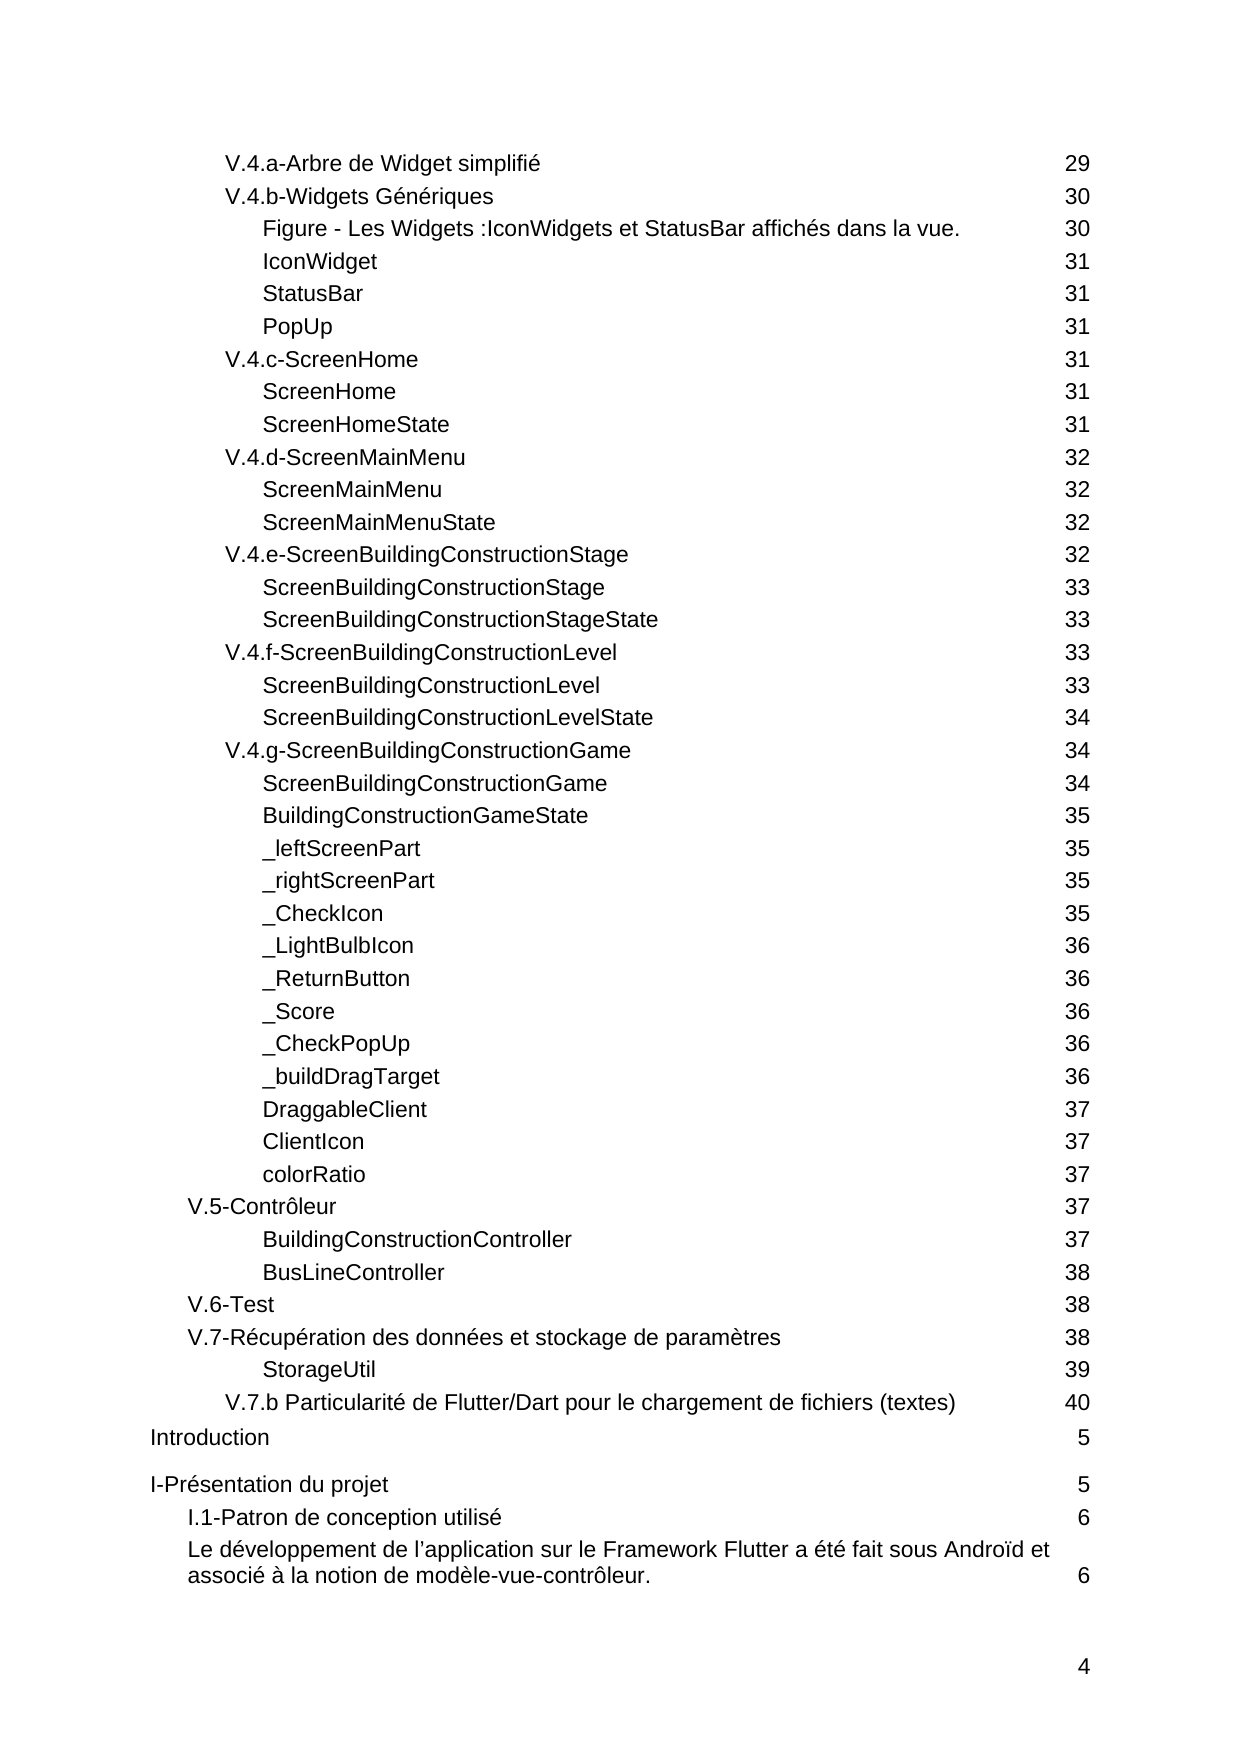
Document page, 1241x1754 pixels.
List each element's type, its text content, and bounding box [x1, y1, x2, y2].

text V.4.b-Widgets Génériques 30 [225, 183, 1090, 209]
text I.1-Patron de conception utilisé 6 [187, 1503, 1090, 1530]
text ScreenBuildingConstructionStage 33 [262, 574, 1090, 600]
text DraggableClient 37 [262, 1096, 1090, 1122]
text colorRatio 37 [262, 1161, 1090, 1187]
text Figure - Les Widgets :IconWidgets et StatusBar affichés dans la vue. 30 [262, 215, 1090, 242]
text ScreenMainMenuState 32 [262, 509, 1090, 535]
text V.7.b Particularité de Flutter/Dart pour le chargement de fichiers (textes) 40 [225, 1389, 1090, 1415]
text _CheckIcon 35 [262, 900, 1090, 926]
text V.4.a-Arbre de Widget simplifié 29 [225, 150, 1090, 176]
text _ReturnButton 36 [262, 965, 1090, 991]
text _CheckPopUp 36 [262, 1030, 1090, 1057]
text ScreenHome 31 [262, 378, 1090, 404]
text PopUp 31 [262, 313, 1090, 339]
text ScreenBuildingConstructionGame 34 [262, 769, 1090, 796]
text Introduction 5 [150, 1424, 1090, 1450]
text ScreenBuildingConstructionStageState 33 [262, 606, 1090, 633]
text V.6-Test 38 [187, 1291, 1090, 1317]
text _Score 36 [262, 998, 1090, 1024]
text StatusBar 31 [262, 280, 1090, 307]
text V.4.e-ScreenBuildingConstructionStage 32 [225, 541, 1090, 568]
text ScreenBuildingConstructionLevel 33 [262, 672, 1090, 698]
text ScreenBuildingConstructionLevelState 34 [262, 704, 1090, 731]
text ClientIcon 37 [262, 1128, 1090, 1154]
text IconWidget 31 [262, 248, 1090, 274]
text _LightBulbIcon 36 [262, 932, 1090, 959]
text StorageUtil 39 [262, 1356, 1090, 1383]
text BuildingConstructionGameState 35 [262, 802, 1090, 828]
text ScreenMainMenu 32 [262, 476, 1090, 502]
text BuildingConstructionController 37 [262, 1226, 1090, 1252]
text V.4.f-ScreenBuildingConstructionLevel 33 [225, 639, 1090, 665]
text _leftScreenPart 35 [262, 835, 1090, 861]
text ScreenHomeState 31 [262, 411, 1090, 437]
text V.4.g-ScreenBuildingConstructionGame 34 [225, 737, 1090, 763]
text V.7-Récupération des données et stockage de paramètres 38 [187, 1324, 1090, 1350]
text _buildDragTarget 36 [262, 1063, 1090, 1089]
text V.5-Contrôleur 37 [187, 1193, 1090, 1220]
text BusLineController 38 [262, 1258, 1090, 1285]
text I-Présentation du projet 5 [150, 1471, 1090, 1497]
text V.4.c-ScreenHome 31 [225, 346, 1090, 372]
text _rightScreenPart 35 [262, 867, 1090, 894]
text Le développement de l’application sur le Framework Flutter a été fait sous Androïd et associé à la notion de modèle-vue-contrôleur. 6 [187, 1536, 1090, 1589]
text V.4.d-ScreenMainMenu 32 [225, 443, 1090, 470]
